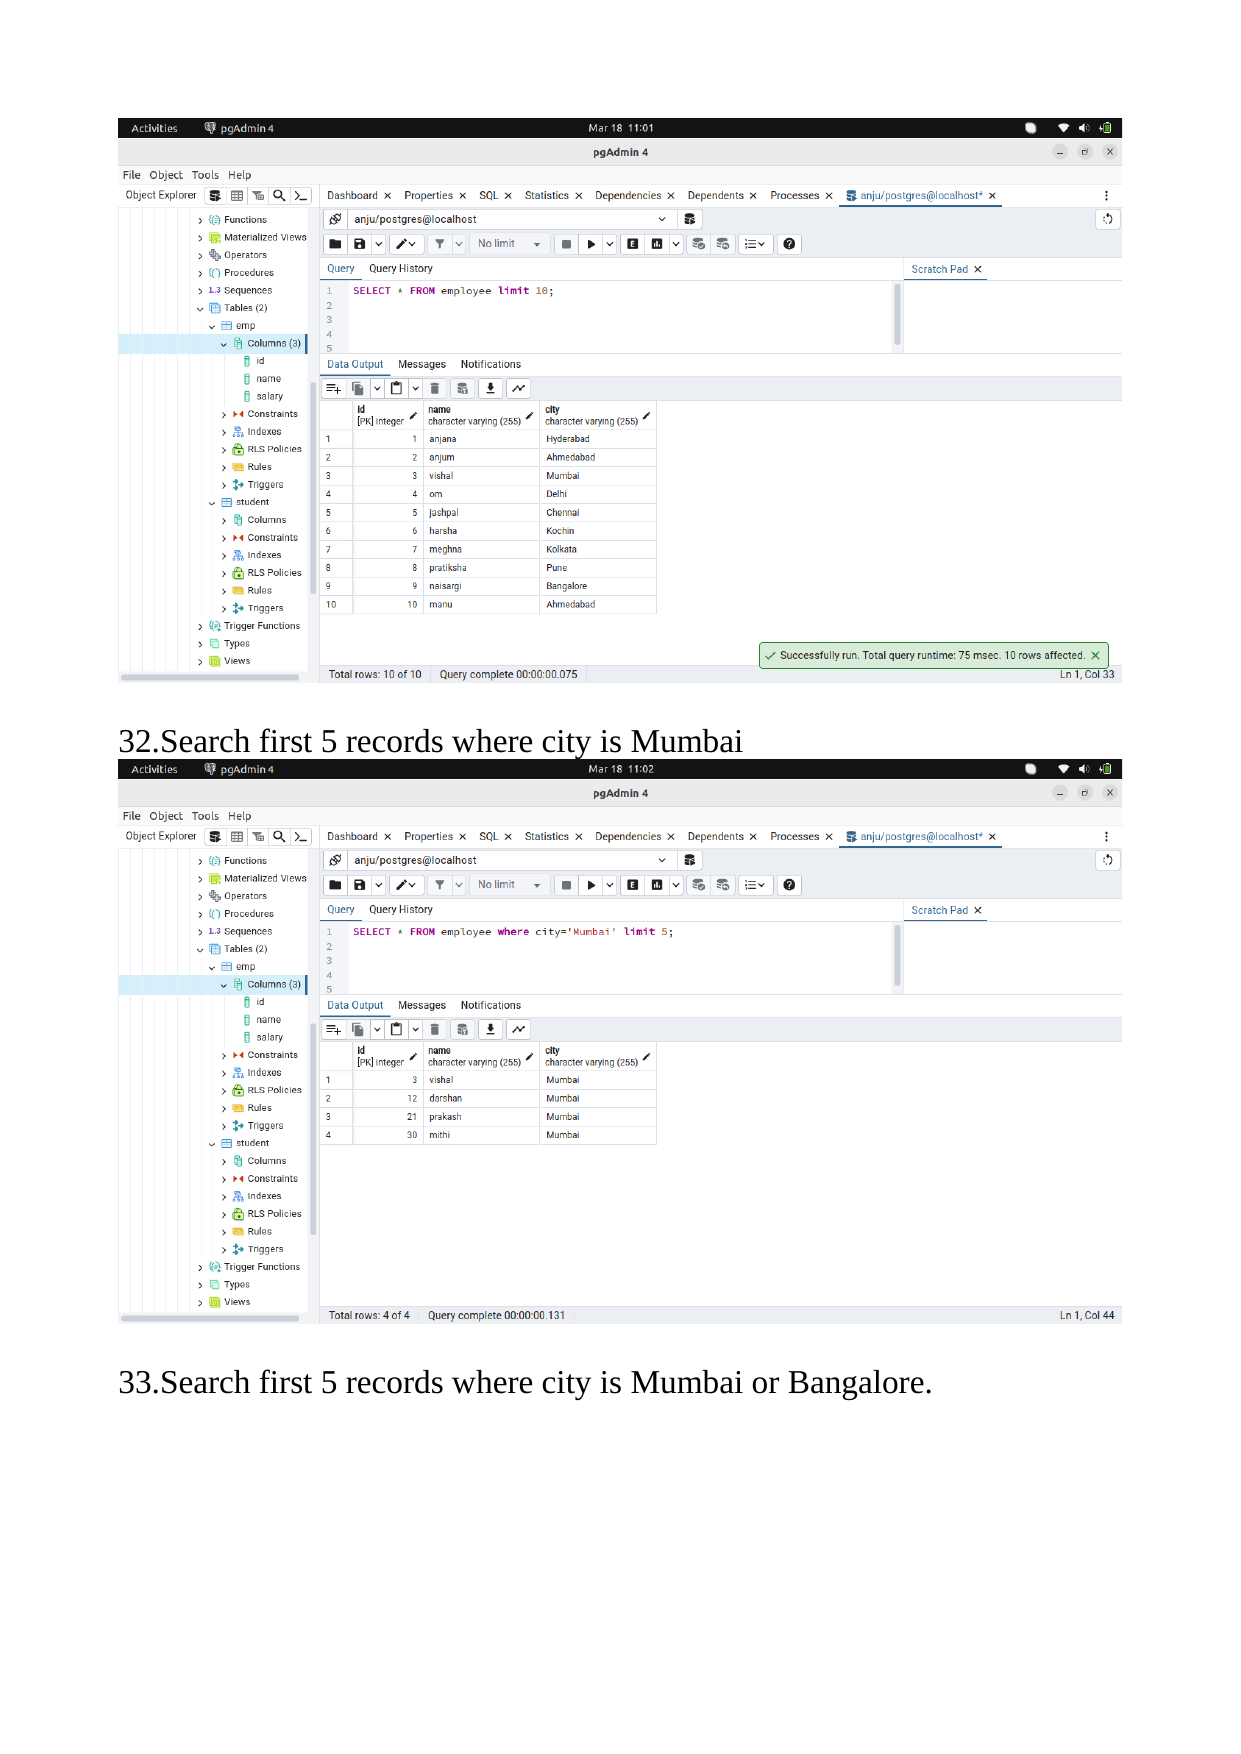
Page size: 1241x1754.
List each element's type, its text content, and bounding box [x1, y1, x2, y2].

picture [118, 118, 1123, 683]
text 33.Search first 5 records where city is Mumbai or Bangalore. [118, 1362, 1122, 1400]
text 32.Search first 5 records where city is Mumbai [118, 721, 1122, 759]
picture [118, 759, 1123, 1324]
